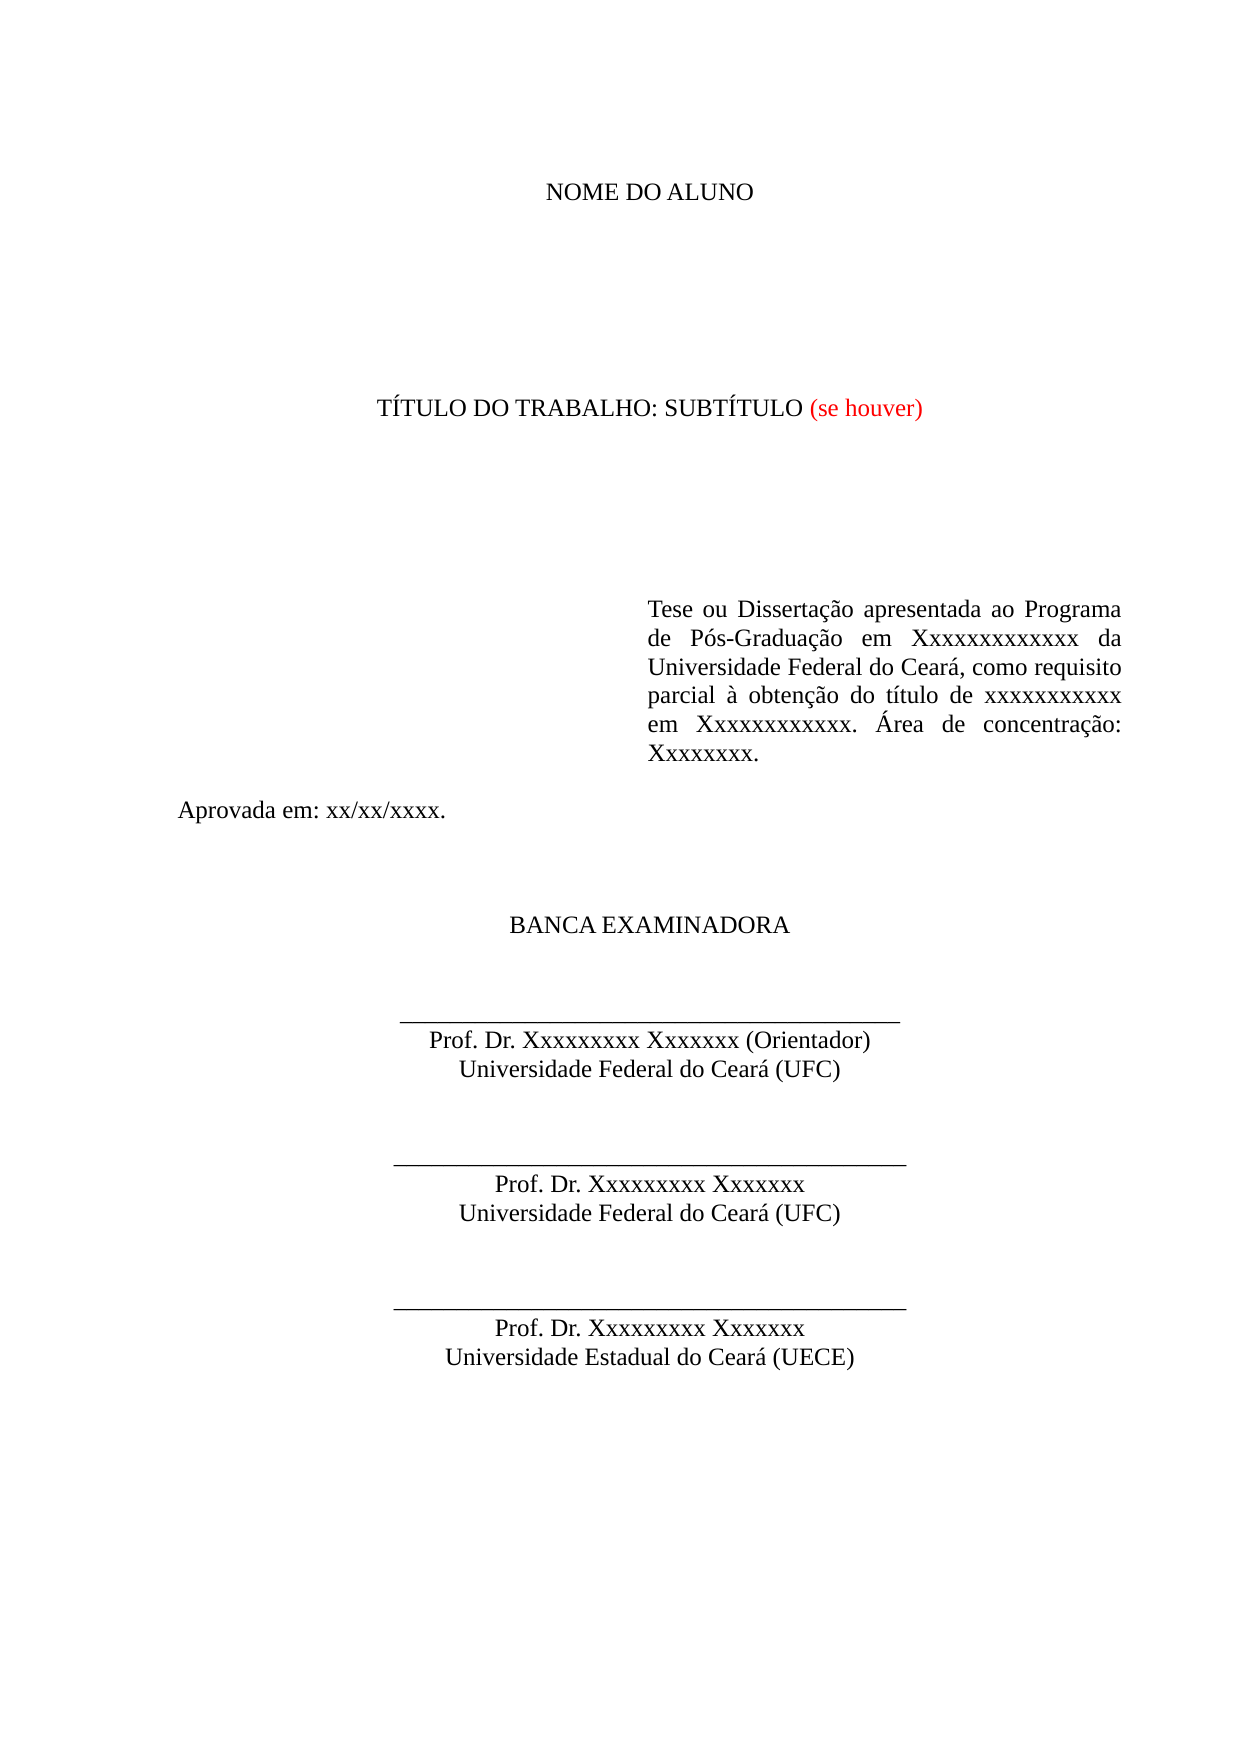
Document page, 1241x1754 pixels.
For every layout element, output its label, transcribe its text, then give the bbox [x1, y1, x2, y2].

text Prof. Dr. Xxxxxxxxx Xxxxxxx (Orientador) [177, 1025, 1122, 1054]
text _________________________________________ [177, 1140, 1122, 1169]
text Universidade Estadual do Ceará (UECE) [177, 1342, 1122, 1370]
text _________________________________________ [177, 1284, 1122, 1313]
text Prof. Dr. Xxxxxxxxx Xxxxxxx [177, 1169, 1122, 1198]
text Universidade Federal do Ceará (UFC) [177, 1054, 1122, 1083]
text Tese ou Dissertação apresentada ao Programa de Pós-Graduação em Xxxxxxxxxxxxx da Universidade Federal do Ceará, como requisito parcial à obtenção do título de xxxxxxxxxxx em Xxxxxxxxxxxx. Área de concentração: Xxxxxxxx. [647, 594, 1122, 767]
text ________________________________________ [177, 997, 1122, 1025]
text Universidade Federal do Ceará (UFC) [177, 1198, 1122, 1227]
text BANCA EXAMINADORA [177, 910, 1122, 939]
text NOME DO ALUNO [177, 177, 1122, 206]
text Aprovada em: xx/xx/xxxx. [177, 795, 1122, 824]
text TÍTULO DO TRABALHO: SUBTÍTULO (se houver) [177, 393, 1122, 422]
text Prof. Dr. Xxxxxxxxx Xxxxxxx [177, 1313, 1122, 1342]
